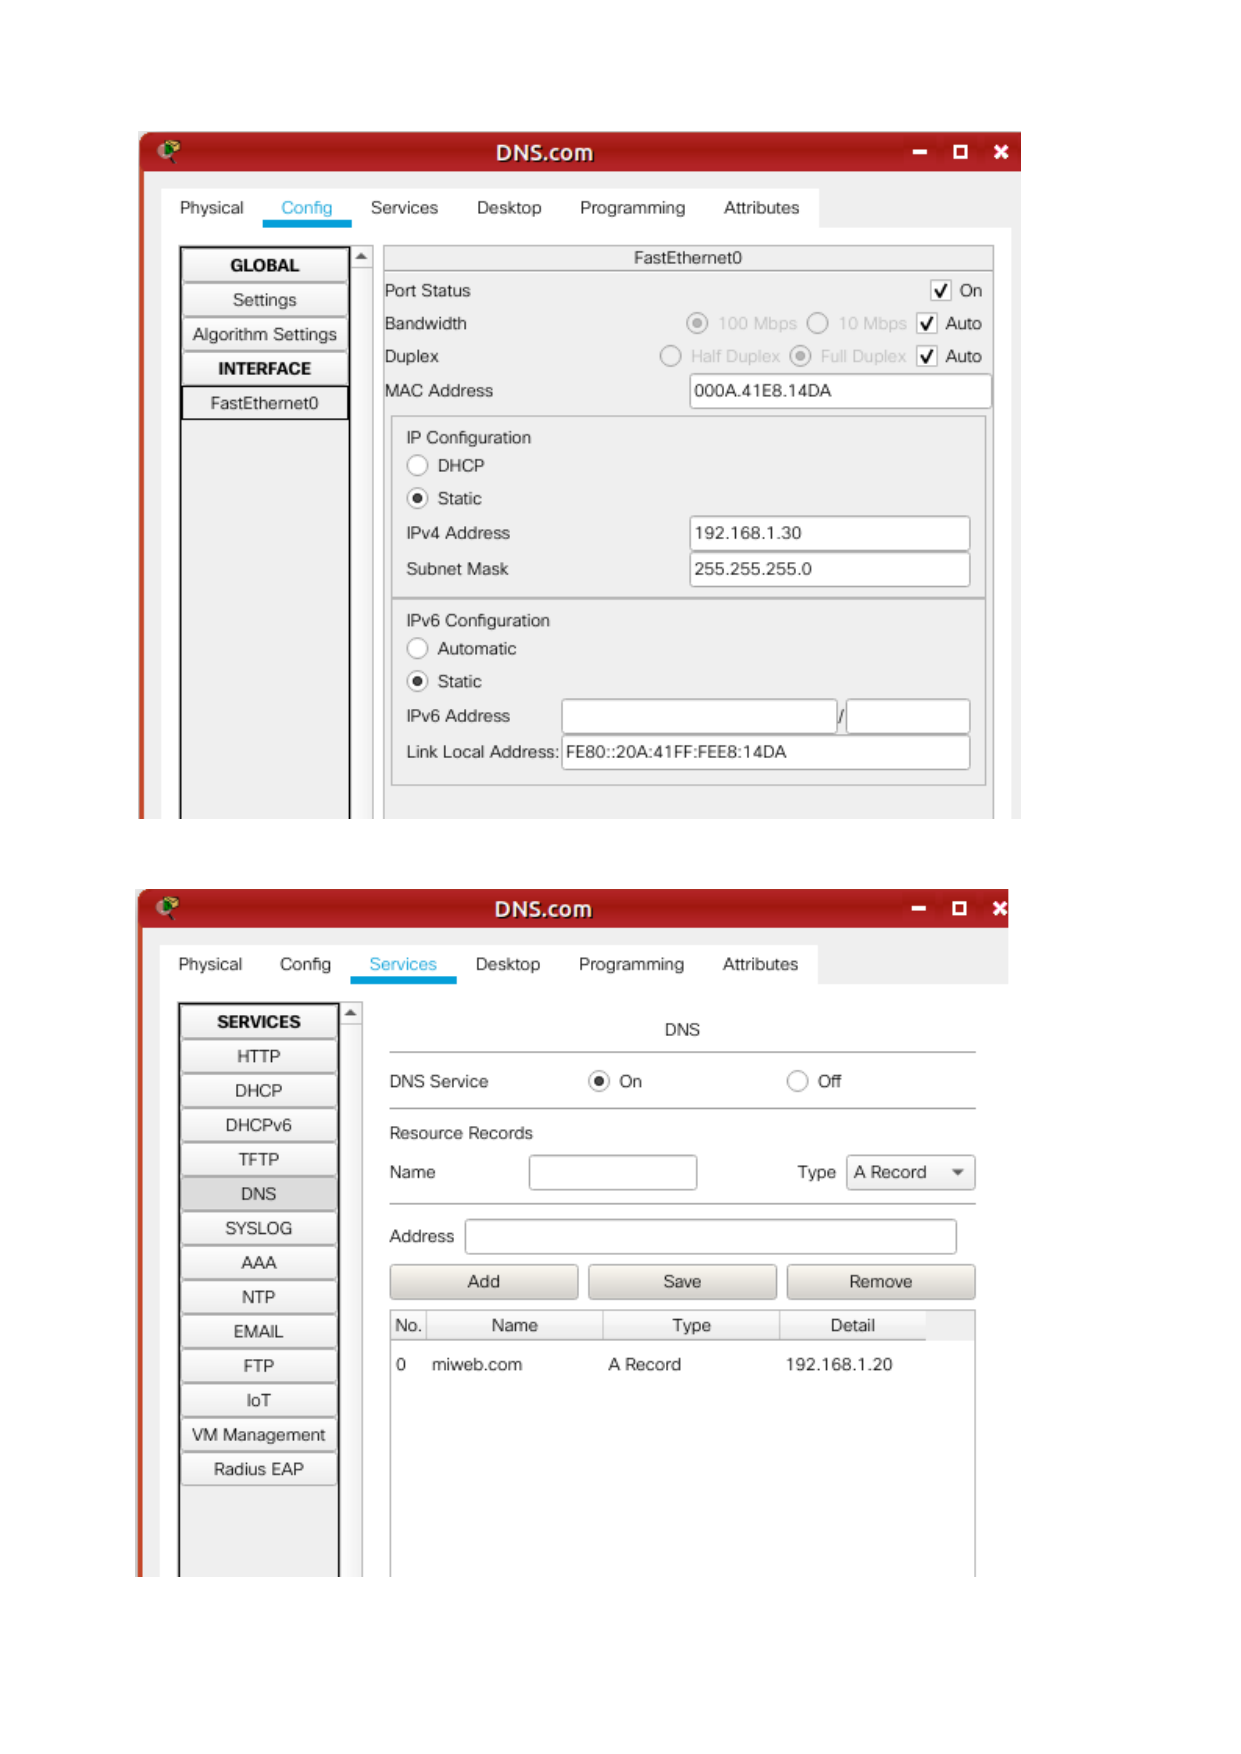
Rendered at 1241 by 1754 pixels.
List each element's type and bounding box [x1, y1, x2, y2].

picture [138, 131, 1021, 819]
picture [135, 889, 1009, 1577]
